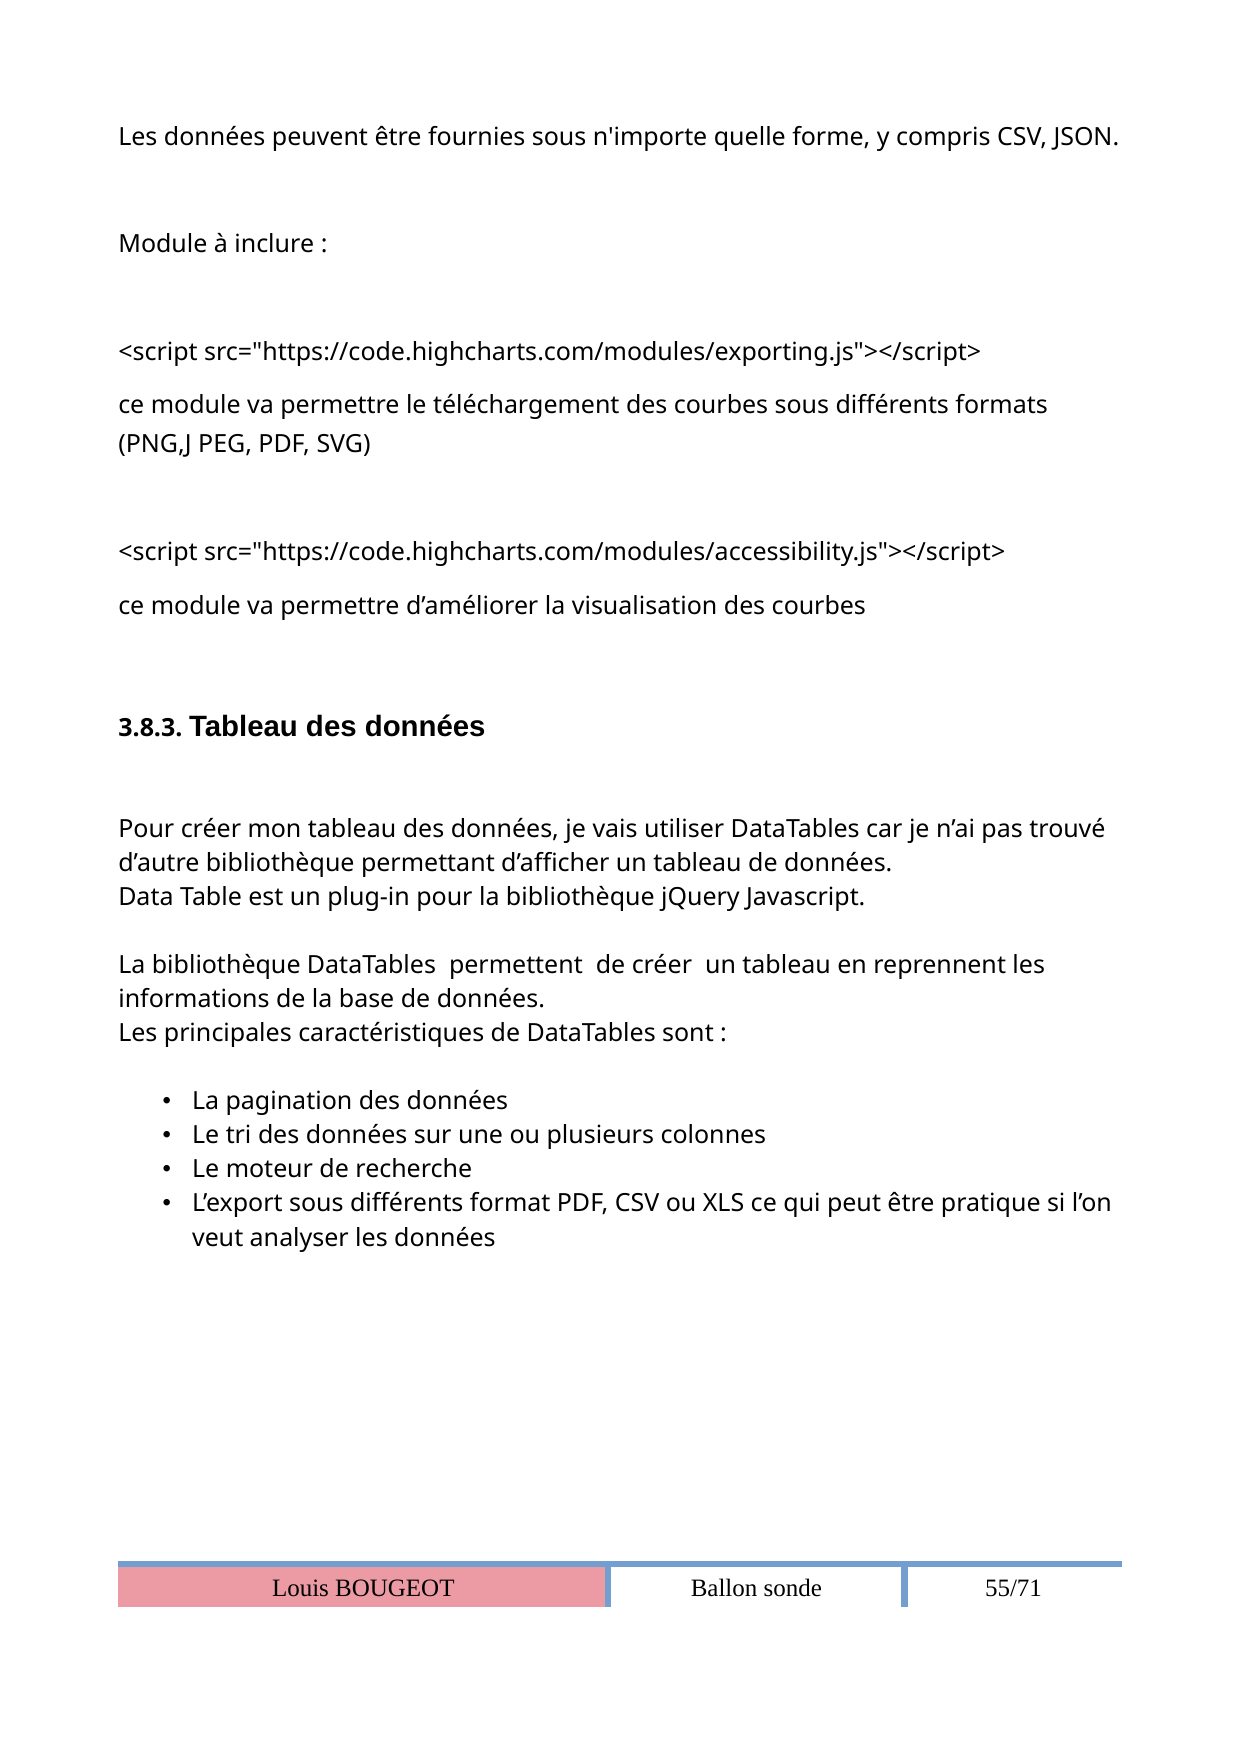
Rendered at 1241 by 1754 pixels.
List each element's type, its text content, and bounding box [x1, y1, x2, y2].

text ce module va permettre d’améliorer la visualisation des courbes [118, 587, 1122, 621]
text <script src="https://code.highcharts.com/modules/accessibility.js"></script> [118, 533, 1122, 568]
text ce module va permettre le téléchargement des courbes sous différents formats (PNG,J PEG, PDF, SVG) [118, 387, 1122, 460]
text Module à inclure : [118, 226, 1122, 260]
text La bibliothèque DataTables permettent de créer un tableau en reprennent les informations de la base de données. [118, 947, 1122, 1015]
list Le tri des données sur une ou plusieurs colonnes [162, 1117, 1122, 1151]
list L’export sous différents format PDF, CSV ou XLS ce qui peut être pratique si l’on veut analyser les données [162, 1185, 1122, 1253]
subtitle Tableau des données [118, 709, 1122, 744]
list Le moteur de recherche [162, 1151, 1122, 1185]
text Les principales caractéristiques de DataTables sont : [118, 1015, 1122, 1049]
text Data Table est un plug-in pour la bibliothèque jQuery Javascript. [118, 878, 1122, 913]
list La pagination des données [162, 1083, 1122, 1117]
text <script src="https://code.highcharts.com/modules/exporting.js"></script> [118, 333, 1122, 367]
text Les données peuvent être fournies sous n'importe quelle forme, y compris CSV, JSON. [118, 118, 1122, 152]
text Pour créer mon tableau des données, je vais utiliser DataTables car je n’ai pas trouvé d’autre bibliothèque permettant d’afficher un tableau de données. [118, 810, 1122, 878]
